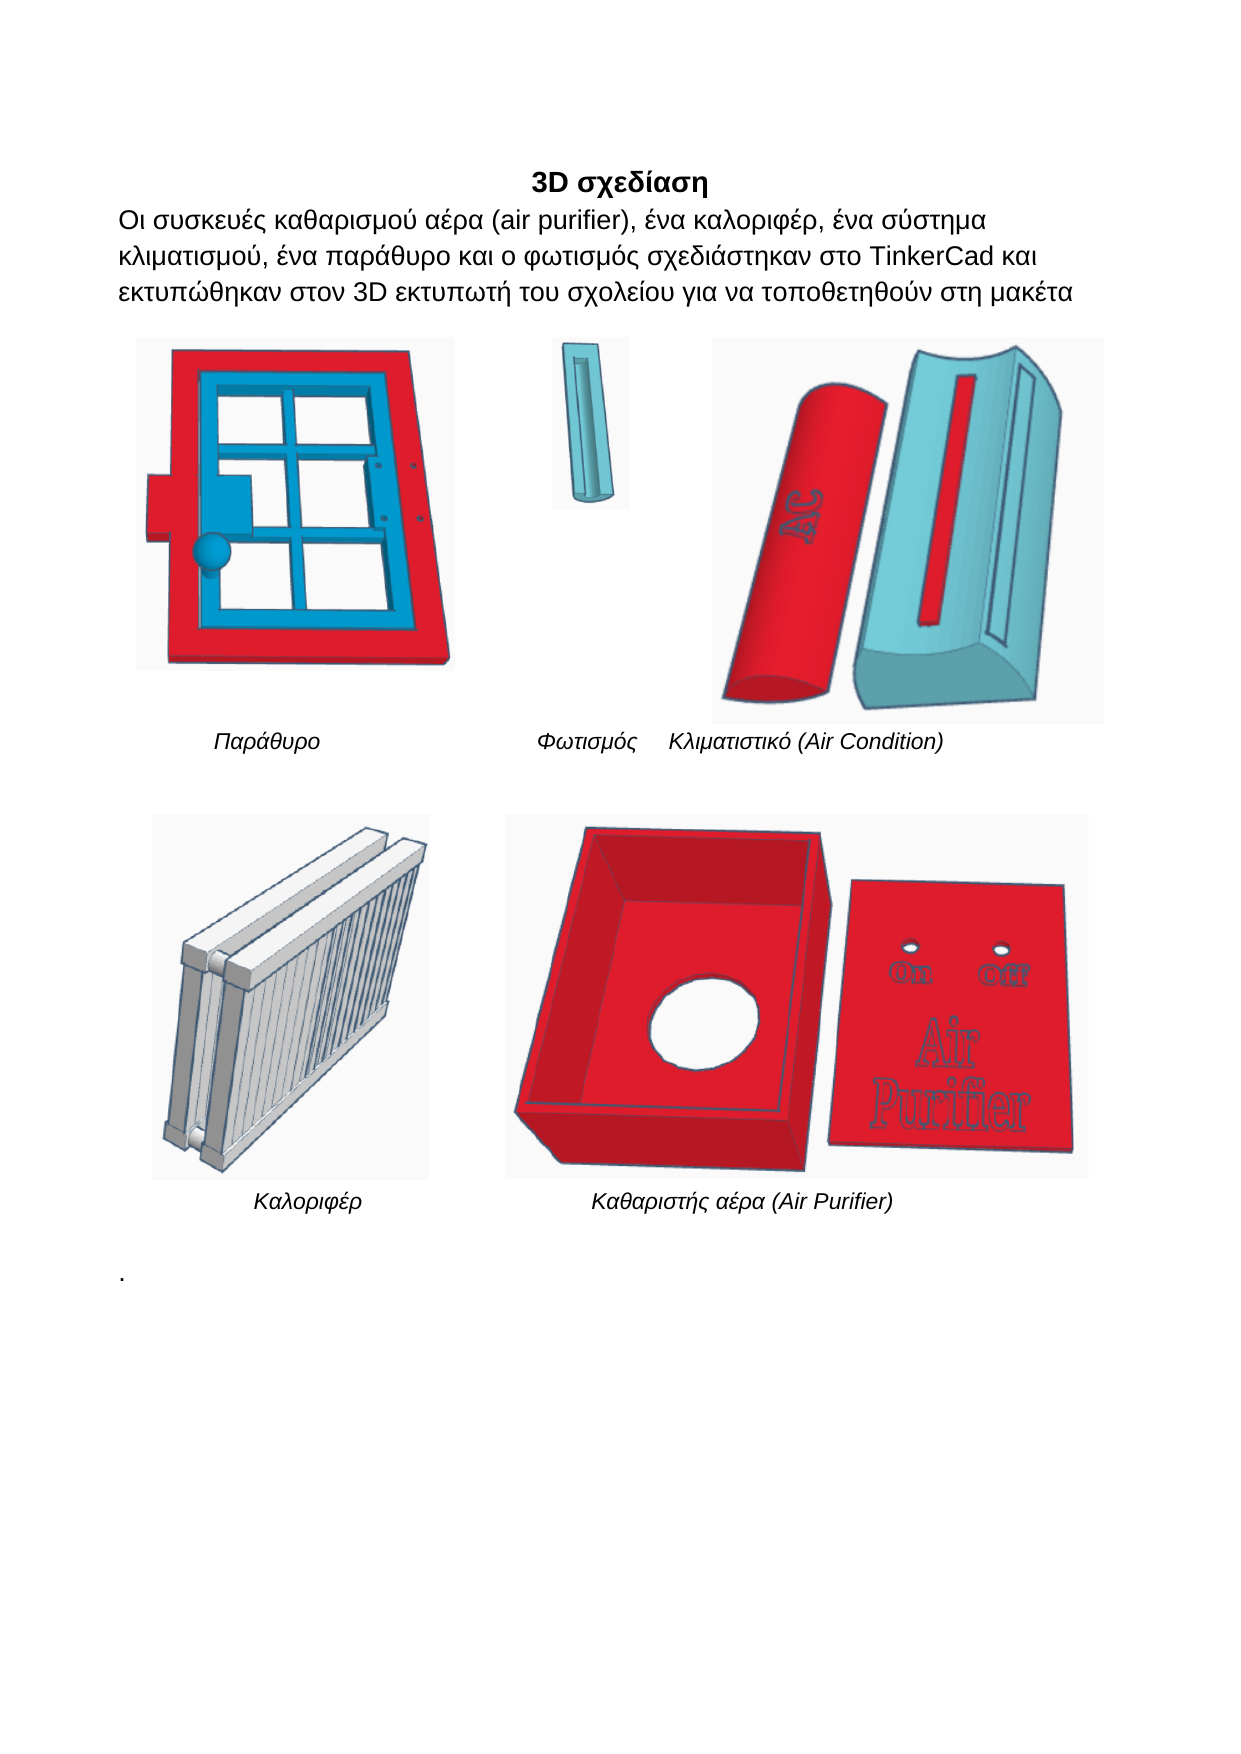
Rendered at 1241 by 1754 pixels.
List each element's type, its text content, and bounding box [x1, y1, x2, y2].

text . [118, 1256, 1122, 1287]
text Οι συσκευές καθαρισμού αέρα (air purifier), ένα καλοριφέρ, ένα σύστημα κλιματισμού, ένα παράθυρο και ο φωτισμός σχεδιάστηκαν στο TinkerCad και εκτυπώθηκαν στον 3D εκτυπωτή του σχολείου για να τοποθετηθούν στη μακέτα [118, 204, 1122, 307]
text Παράθυρο Φωτισμός Κλιματιστικό (Air Condition) [118, 728, 1122, 754]
text 3D σχεδίαση [118, 165, 1122, 199]
text Καλοριφέρ Καθαριστής αέρα (Air Purifier) [118, 1184, 1122, 1216]
